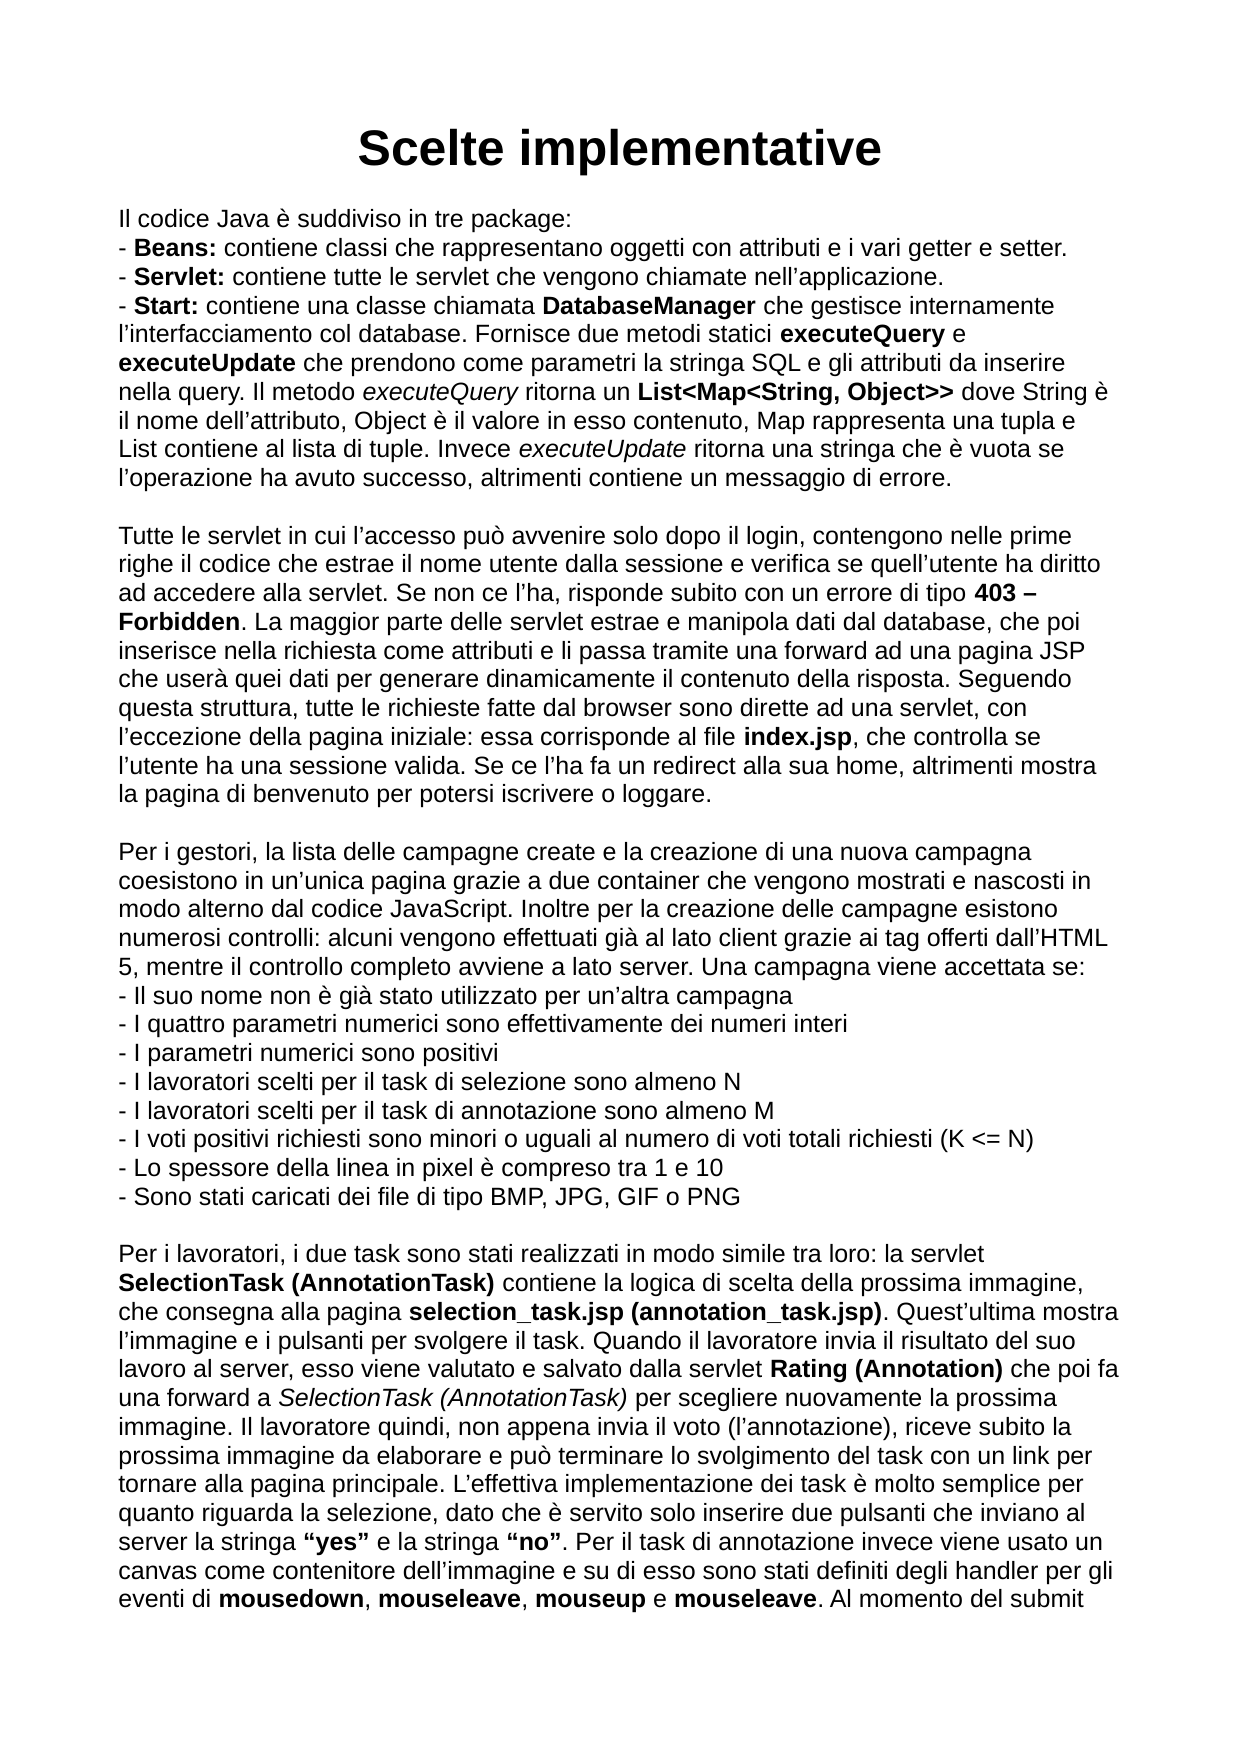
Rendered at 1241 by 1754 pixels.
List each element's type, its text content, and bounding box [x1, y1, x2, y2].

text - Beans: contiene classi che rappresentano oggetti con attributi e i vari getter e setter. [118, 233, 1122, 262]
text - I parametri numerici sono positivi [118, 1038, 1122, 1067]
text - Sono stati caricati dei file di tipo BMP, JPG, GIF o PNG [118, 1182, 1122, 1211]
text Il codice Java è suddiviso in tre package: [118, 204, 1122, 233]
text Tutte le servlet in cui l’accesso può avvenire solo dopo il login, contengono nelle prime righe il codice che estrae il nome utente dalla sessione e verifica se quell’utente ha diritto ad accedere alla servlet. Se non ce l’ha, risponde subito con un errore di tipo 403 – Forbidden. La maggior parte delle servlet estrae e manipola dati dal database, che poi inserisce nella richiesta come attributi e li passa tramite una forward ad una pagina JSP che userà quei dati per generare dinamicamente il contenuto della risposta. Seguendo questa struttura, tutte le richieste fatte dal browser sono dirette ad una servlet, con l’eccezione della pagina iniziale: essa corrisponde al file index.jsp, che controlla se l’utente ha una sessione valida. Se ce l’ha fa un redirect alla sua home, altrimenti mostra la pagina di benvenuto per potersi iscrivere o loggare. [118, 521, 1122, 808]
text Per i gestori, la lista delle campagne create e la creazione di una nuova campagna coesistono in un’unica pagina grazie a due container che vengono mostrati e nascosti in modo alterno dal codice JavaScript. Inoltre per la creazione delle campagne esistono numerosi controlli: alcuni vengono effettuati già al lato client grazie ai tag offerti dall’HTML 5, mentre il controllo completo avviene a lato server. Una campagna viene accettata se: [118, 837, 1122, 981]
text Scelte implementative [118, 118, 1122, 176]
text - Lo spessore della linea in pixel è compreso tra 1 e 10 [118, 1153, 1122, 1182]
text - I quattro parametri numerici sono effettivamente dei numeri interi [118, 1009, 1122, 1038]
text - Il suo nome non è già stato utilizzato per un’altra campagna [118, 981, 1122, 1009]
text - Start: contiene una classe chiamata DatabaseManager che gestisce internamente l’interfacciamento col database. Fornisce due metodi statici executeQuery e executeUpdate che prendono come parametri la stringa SQL e gli attributi da inserire nella query. Il metodo executeQuery ritorna un List<Map<String, Object>> dove String è il nome dell’attributo, Object è il valore in esso contenuto, Map rappresenta una tupla e List contiene al lista di tuple. Invece executeUpdate ritorna una stringa che è vuota se l’operazione ha avuto successo, altrimenti contiene un messaggio di errore. [118, 291, 1122, 492]
text - I lavoratori scelti per il task di selezione sono almeno N [118, 1067, 1122, 1096]
text - I lavoratori scelti per il task di annotazione sono almeno M [118, 1096, 1122, 1124]
text Per i lavoratori, i due task sono stati realizzati in modo simile tra loro: la servlet SelectionTask (AnnotationTask) contiene la logica di scelta della prossima immagine, che consegna alla pagina selection_task.jsp (annotation_task.jsp). Quest’ultima mostra l’immagine e i pulsanti per svolgere il task. Quando il lavoratore invia il risultato del suo lavoro al server, esso viene valutato e salvato dalla servlet Rating (Annotation) che poi fa una forward a SelectionTask (AnnotationTask) per scegliere nuovamente la prossima immagine. Il lavoratore quindi, non appena invia il voto (l’annotazione), riceve subito la prossima immagine da elaborare e può terminare lo svolgimento del task con un link per tornare alla pagina principale. L’effettiva implementazione dei task è molto semplice per quanto riguarda la selezione, dato che è servito solo inserire due pulsanti che inviano al server la stringa “yes” e la stringa “no”. Per il task di annotazione invece viene usato un canvas come contenitore dell’immagine e su di esso sono stati definiti degli handler per gli eventi di mousedown, mouseleave, mouseup e mouseleave. Al momento del submit [118, 1239, 1122, 1613]
text - Servlet: contiene tutte le servlet che vengono chiamate nell’applicazione. [118, 262, 1122, 291]
text - I voti positivi richiesti sono minori o uguali al numero di voti totali richiesti (K <= N) [118, 1124, 1122, 1153]
